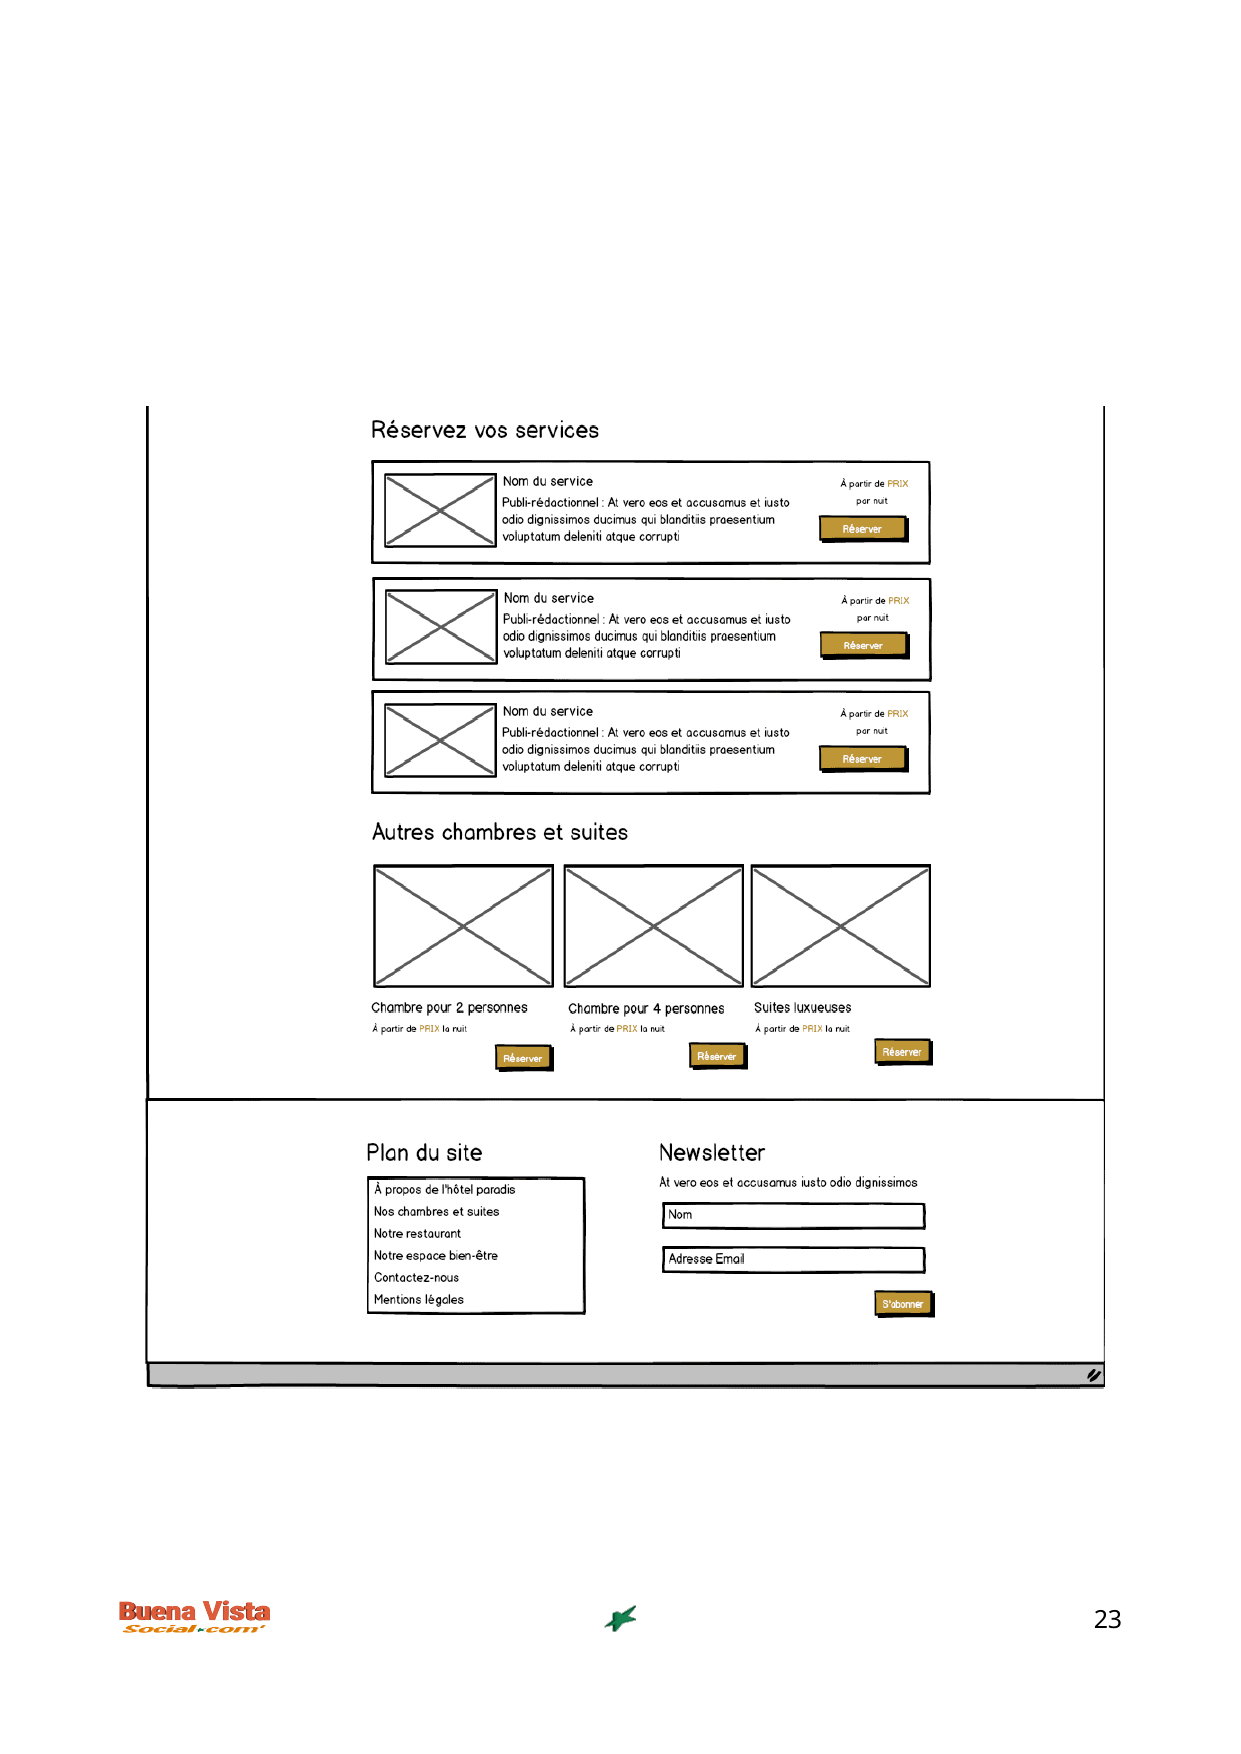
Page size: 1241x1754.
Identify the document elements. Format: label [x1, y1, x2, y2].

picture [145, 406, 1105, 1389]
picture [118, 1600, 271, 1637]
picture [604, 1603, 636, 1636]
